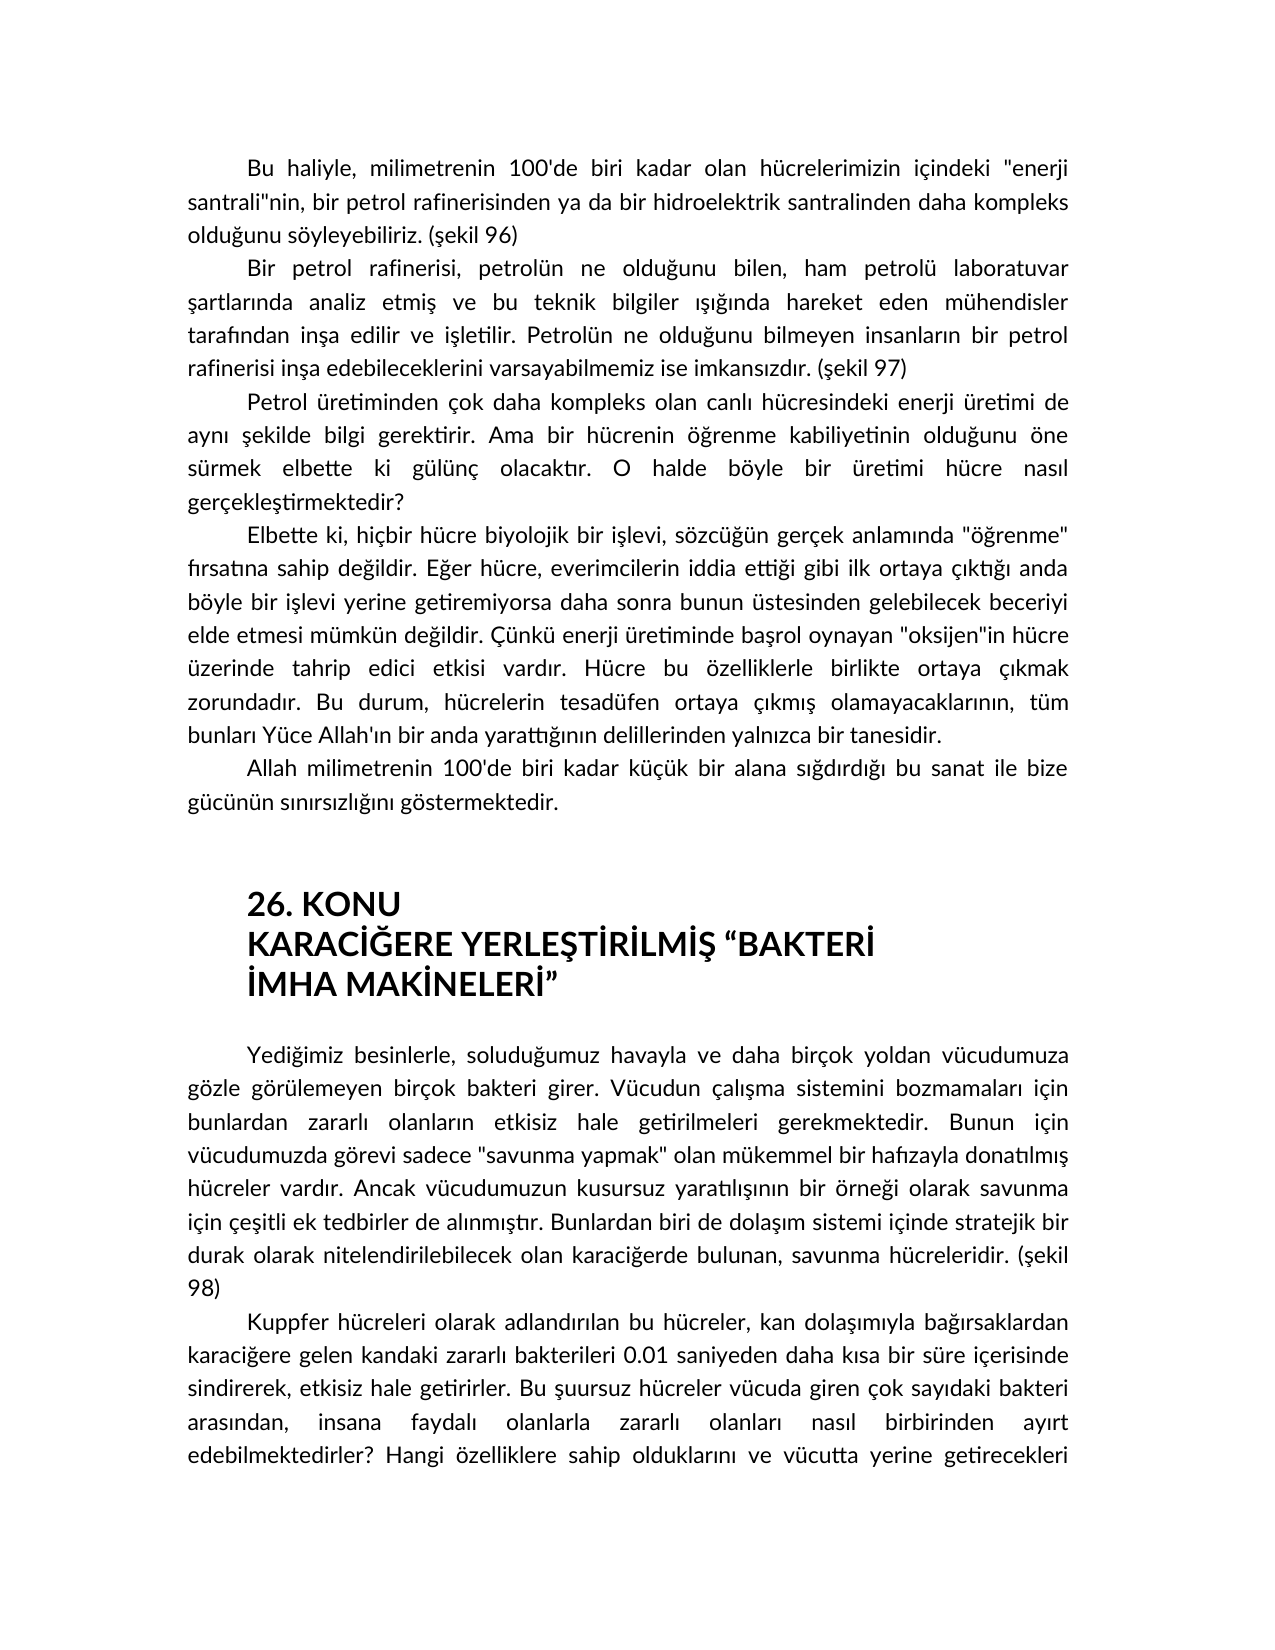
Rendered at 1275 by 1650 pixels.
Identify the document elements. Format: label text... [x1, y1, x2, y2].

text Petrol üretiminden çok daha kompleks olan canlı hücresindeki enerji üretimi de aynı şekilde bilgi gerektirir. Ama bir hücrenin öğrenme kabiliyetinin olduğunu öne sürmek elbette ki gülünç olacaktır. O halde böyle bir üretimi hücre nasıl gerçekleştirmektedir? [187, 383, 1070, 517]
text Bu haliyle, milimetrenin 100'de biri kadar olan hücrelerimizin içindeki "enerji santrali"nin, bir petrol rafinerisinden ya da bir hidroelektrik santralinden daha kompleks olduğunu söyleyebiliriz. (şekil 96) [187, 150, 1070, 250]
text Kuppfer hücreleri olarak adlandırılan bu hücreler, kan dolaşımıyla bağırsaklardan karaciğere gelen kandaki zararlı bakterileri 0.01 saniyeden daha kısa bir süre içerisinde sindirerek, etkisiz hale getirirler. Bu şuursuz hücreler vücuda giren çok sayıdaki bakteri arasından, insana faydalı olanlarla zararlı olanları nasıl birbirinden ayırt edebilmektedirler? Hangi özelliklere sahip olduklarını ve vücutta yerine getirecekleri [187, 1303, 1070, 1470]
text KARACİĞERE YERLEŞTİRİLMİŞ “BAKTERİ [187, 923, 1070, 963]
text 26. KONU [187, 883, 1070, 923]
text Yediğimiz besinlerle, soluduğumuz havayla ve daha birçok yoldan vücudumuza gözle görülemeyen birçok bakteri girer. Vücudun çalışma sistemini bozmamaları için bunlardan zararlı olanların etkisiz hale getirilmeleri gerekmektedir. Bunun için vücudumuzda görevi sadece "savunma yapmak" olan mükemmel bir hafızayla donatılmış hücreler vardır. Ancak vücudumuzun kusursuz yaratılışının bir örneği olarak savunma için çeşitli ek tedbirler de alınmıştır. Bunlardan biri de dolaşım sistemi içinde stratejik bir durak olarak nitelendirilebilecek olan karaciğerde bulunan, savunma hücreleridir. (şekil 98) [187, 1037, 1070, 1303]
text Allah milimetrenin 100'de biri kadar küçük bir alana sığdırdığı bu sanat ile bize gücünün sınırsızlığını göstermektedir. [187, 750, 1070, 817]
text Elbette ki, hiçbir hücre biyolojik bir işlevi, sözcüğün gerçek anlamında "öğrenme" fırsatına sahip değildir. Eğer hücre, everimcilerin iddia ettiği gibi ilk ortaya çıktığı anda böyle bir işlevi yerine getiremiyorsa daha sonra bunun üstesinden gelebilecek beceriyi elde etmesi mümkün değildir. Çünkü enerji üretiminde başrol oynayan "oksijen"in hücre üzerinde tahrip edici etkisi vardır. Hücre bu özelliklerle birlikte ortaya çıkmak zorundadır. Bu durum, hücrelerin tesadüfen ortaya çıkmış olamayacaklarının, tüm bunları Yüce Allah'ın bir anda yarattığının delillerinden yalnızca bir tanesidir. [187, 517, 1070, 750]
text Bir petrol rafinerisi, petrolün ne olduğunu bilen, ham petrolü laboratuvar şartlarında analiz etmiş ve bu teknik bilgiler ışığında hareket eden mühendisler tarafından inşa edilir ve işletilir. Petrolün ne olduğunu bilmeyen insanların bir petrol rafinerisi inşa edebileceklerini varsayabilmemiz ise imkansızdır. (şekil 97) [187, 250, 1070, 383]
text İMHA MAKİNELERİ” [187, 963, 1070, 1003]
